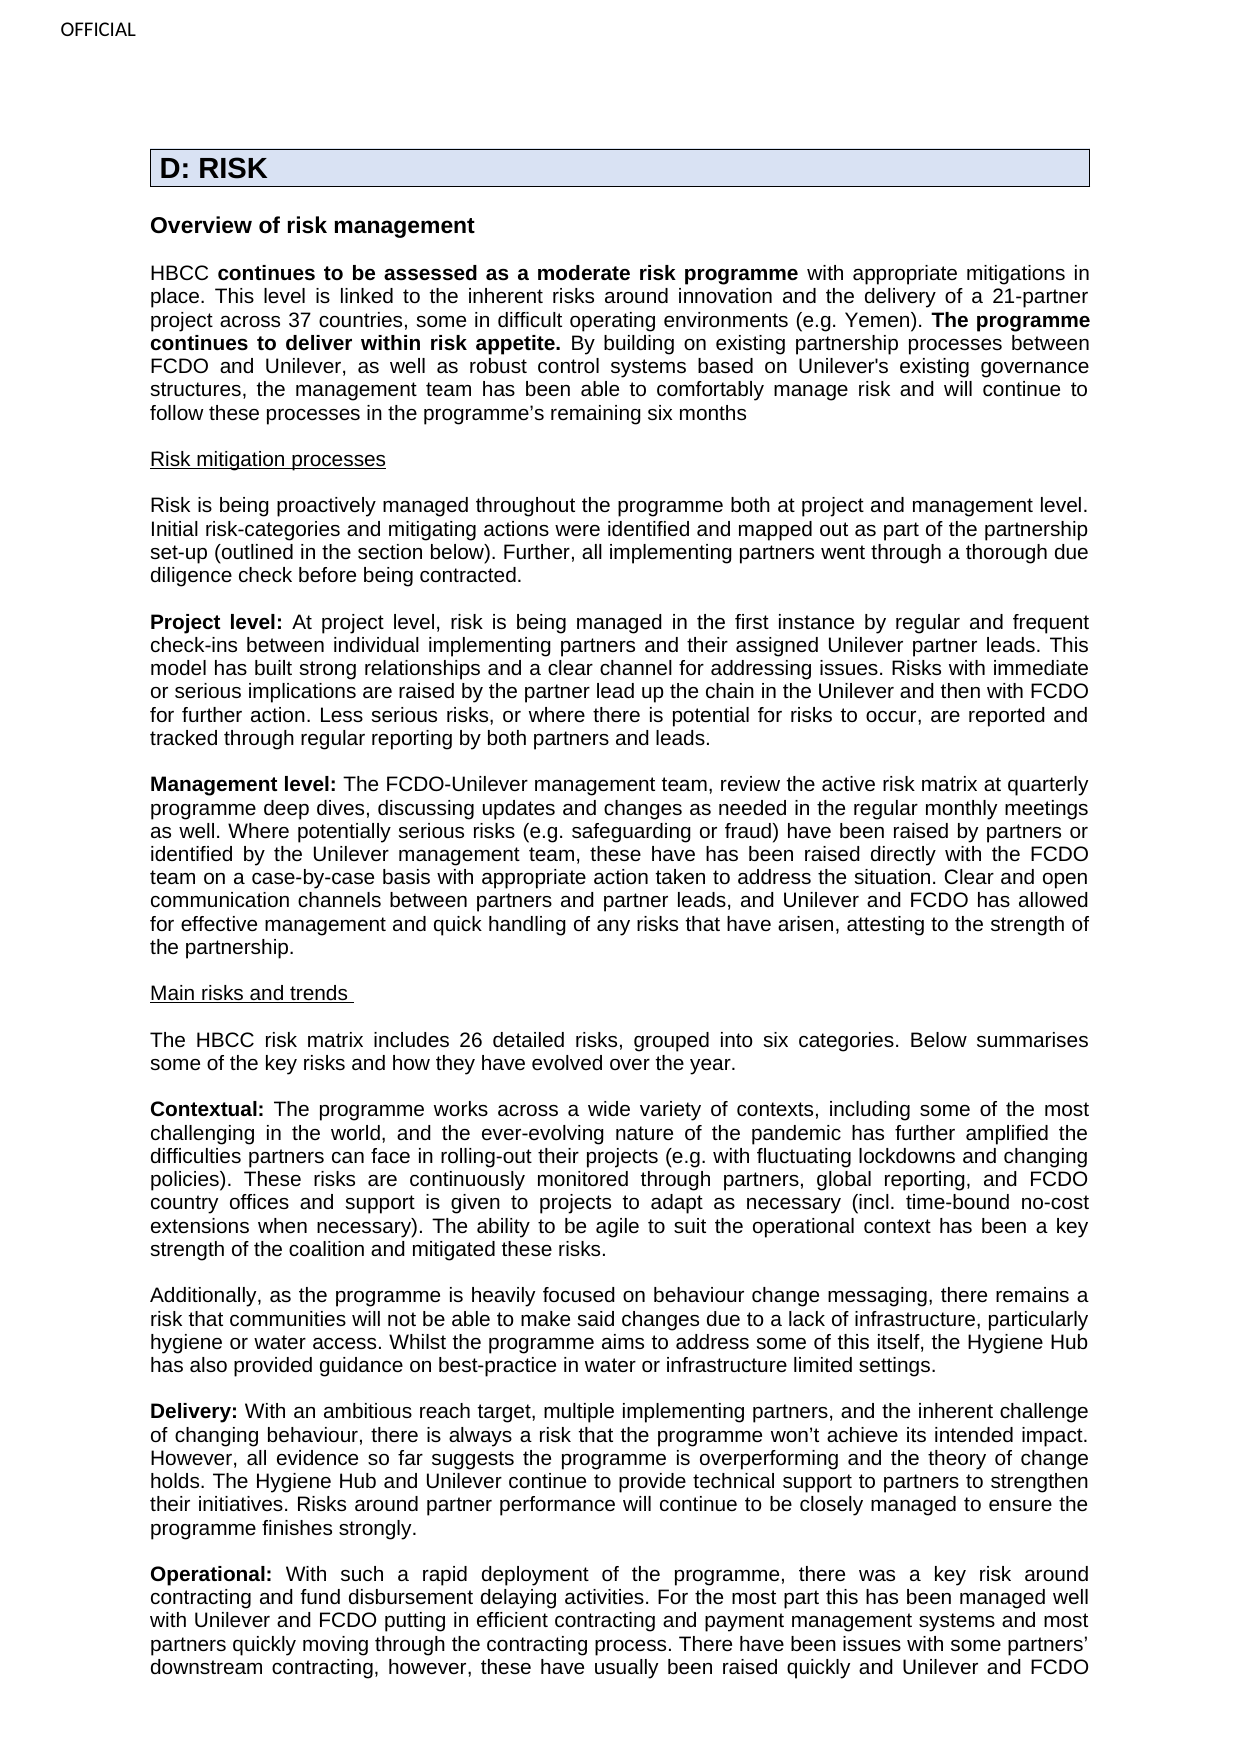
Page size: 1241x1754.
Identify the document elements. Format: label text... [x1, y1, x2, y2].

text Project level: At project level, risk is being managed in the first instance by regular and frequent check-ins between individual implementing partners and their assigned Unilever partner leads. This model has built strong relationships and a clear channel for addressing issues. Risks with immediate or serious implications are raised by the partner lead up the chain in the Unilever and then with FCDO for further action. Less serious risks, or where there is potential for risks to occur, are reported and tracked through regular reporting by both partners and leads. [150, 610, 1090, 749]
text Operational: With such a rapid deployment of the programme, there was a key risk around contracting and fund disbursement delaying activities. For the most part this has been managed well with Unilever and FCDO putting in efficient contracting and payment management systems and most partners quickly moving through the contracting process. There have been issues with some partners’ downstream contracting, however, these have usually been raised quickly and Unilever and FCDO [150, 1563, 1090, 1679]
text Additionally, as the programme is heavily focused on behaviour change messaging, there remains a risk that communities will not be able to make said changes due to a lack of infrastructure, particularly hygiene or water access. Whilst the programme aims to address some of this itself, the Hygiene Hub has also provided guidance on best-practice in water or infrastructure limited settings. [150, 1284, 1090, 1377]
text Main risks and trends [150, 982, 1090, 1005]
text Risk is being proactively managed throughout the programme both at project and management level. Initial risk-categories and mitigating actions were identified and mapped out as part of the partnership set-up (outlined in the section below). Further, all implementing partners went through a thorough due diligence check before being contracted. [150, 494, 1090, 587]
text Contextual: The programme works across a wide variety of contexts, including some of the most challenging in the world, and the ever-evolving nature of the pandemic has further amplified the difficulties partners can face in rolling-out their projects (e.g. with fluctuating lockdowns and changing policies). These risks are continuously monitored through partners, global reporting, and FCDO country offices and support is given to projects to adapt as necessary (incl. time-bound no-cost extensions when necessary). The ability to be agile to suit the operational context has been a key strength of the coalition and mitigated these risks. [150, 1098, 1090, 1261]
text The HBCC risk matrix includes 26 detailed risks, grouped into six categories. Below summarises some of the key risks and how they have evolved over the year. [150, 1028, 1090, 1075]
text Delivery: With an ambitious reach target, multiple implementing partners, and the inherent challenge of changing behaviour, there is always a risk that the programme won’t achieve its intended impact. However, all evidence so far suggests the programme is overperforming and the theory of change holds. The Hygiene Hub and Unilever continue to provide technical support to partners to strengthen their initiatives. Risks around partner performance will continue to be closely managed to ensure the programme finishes strongly. [150, 1400, 1090, 1539]
text Management level: The FCDO-Unilever management team, review the active risk matrix at quarterly programme deep dives, discussing updates and changes as needed in the regular monthly meetings as well. Where potentially serious risks (e.g. safeguarding or fraud) have been raised by partners or identified by the Unilever management team, these have has been raised directly with the FCDO team on a case-by-case basis with appropriate action taken to address the situation. Clear and open communication channels between partners and partner leads, and Unilever and FCDO has allowed for effective management and quick handling of any risks that have arisen, attesting to the strength of the partnership. [150, 773, 1090, 959]
text HBCC continues to be assessed as a moderate risk programme with appropriate mitigations in place. This level is linked to the inherent risks around innovation and the delivery of a 21-partner project across 37 countries, some in difficult operating environments (e.g. Yemen). The programme continues to deliver within risk appetite. By building on existing partnership processes between FCDO and Unilever, as well as robust control systems based on Unilever's existing governance structures, the management team has been able to comfortably manage risk and will continue to follow these processes in the programme’s remaining six months [150, 262, 1090, 424]
text Overview of risk management [150, 213, 1090, 238]
text Risk mitigation processes [150, 448, 1090, 471]
text D: RISK [151, 150, 1089, 186]
